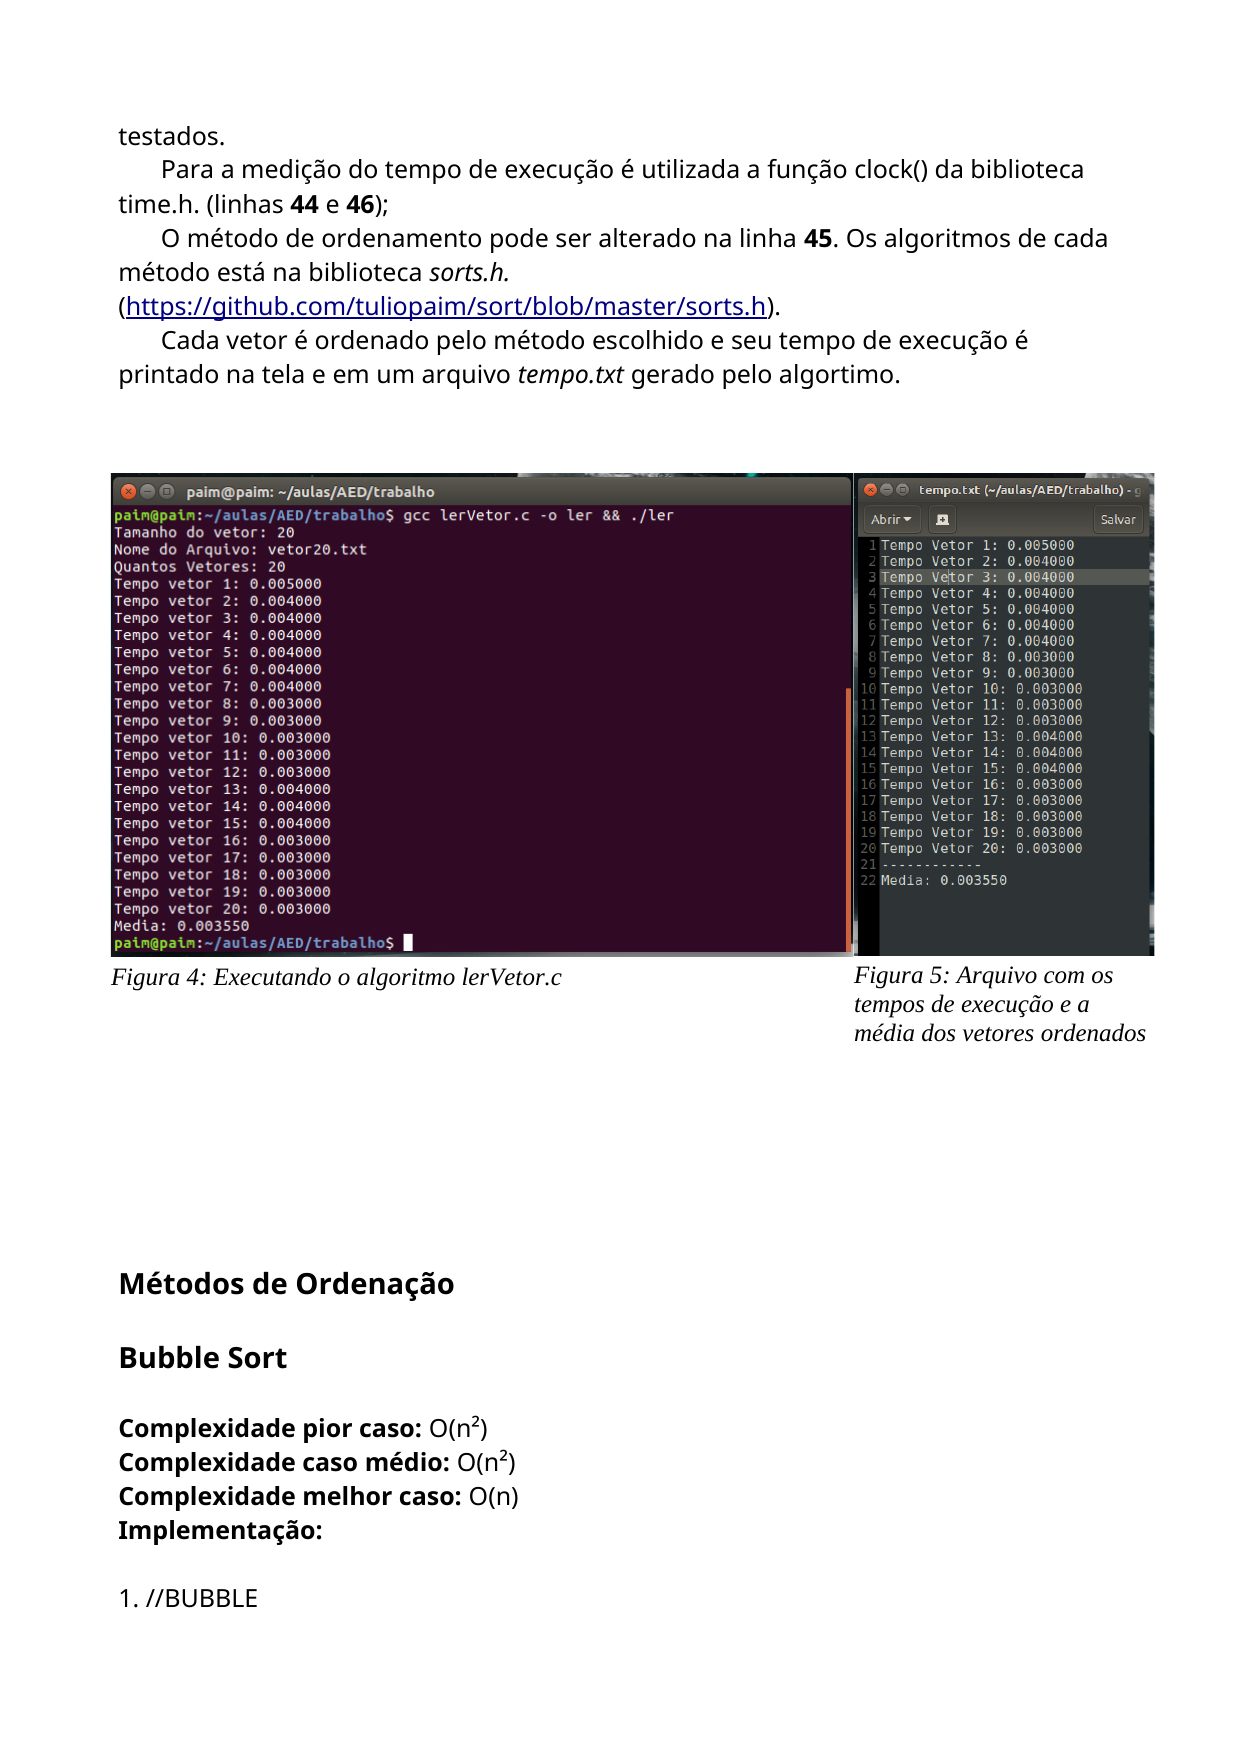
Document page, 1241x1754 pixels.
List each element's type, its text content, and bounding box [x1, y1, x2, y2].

text O método de ordenamento pode ser alterado na linha 45. Os algoritmos de cada método está na biblioteca sorts.h. [118, 220, 1122, 288]
text Figura 4: Executando o algoritmo lerVetor.c [111, 957, 853, 991]
text Complexidade pior caso: O(n²) [118, 1411, 1122, 1445]
text testados. [118, 118, 1122, 152]
text Complexidade caso médio: O(n²) [118, 1445, 1122, 1479]
text Complexidade melhor caso: O(n) [118, 1479, 1122, 1513]
text (https://github.com/tuliopaim/sort/blob/master/sorts.h). [118, 288, 1122, 322]
text Métodos de Ordenação [118, 1263, 1122, 1303]
text Figura 5: Arquivo com os tempos de execução e a média dos vetores ordenados [854, 956, 1154, 1047]
text Para a medição do tempo de execução é utilizada a função clock() da biblioteca time.h. (linhas 44 e 46); [118, 152, 1122, 220]
picture [110, 473, 1155, 957]
text Bubble Sort [118, 1337, 1122, 1377]
text Cada vetor é ordenado pelo método escolhido e seu tempo de execução é printado na tela e em um arquivo tempo.txt gerado pelo algortimo. [118, 322, 1122, 391]
text Implementação: [118, 1513, 1122, 1547]
text 1. //BUBBLE [118, 1581, 1122, 1615]
